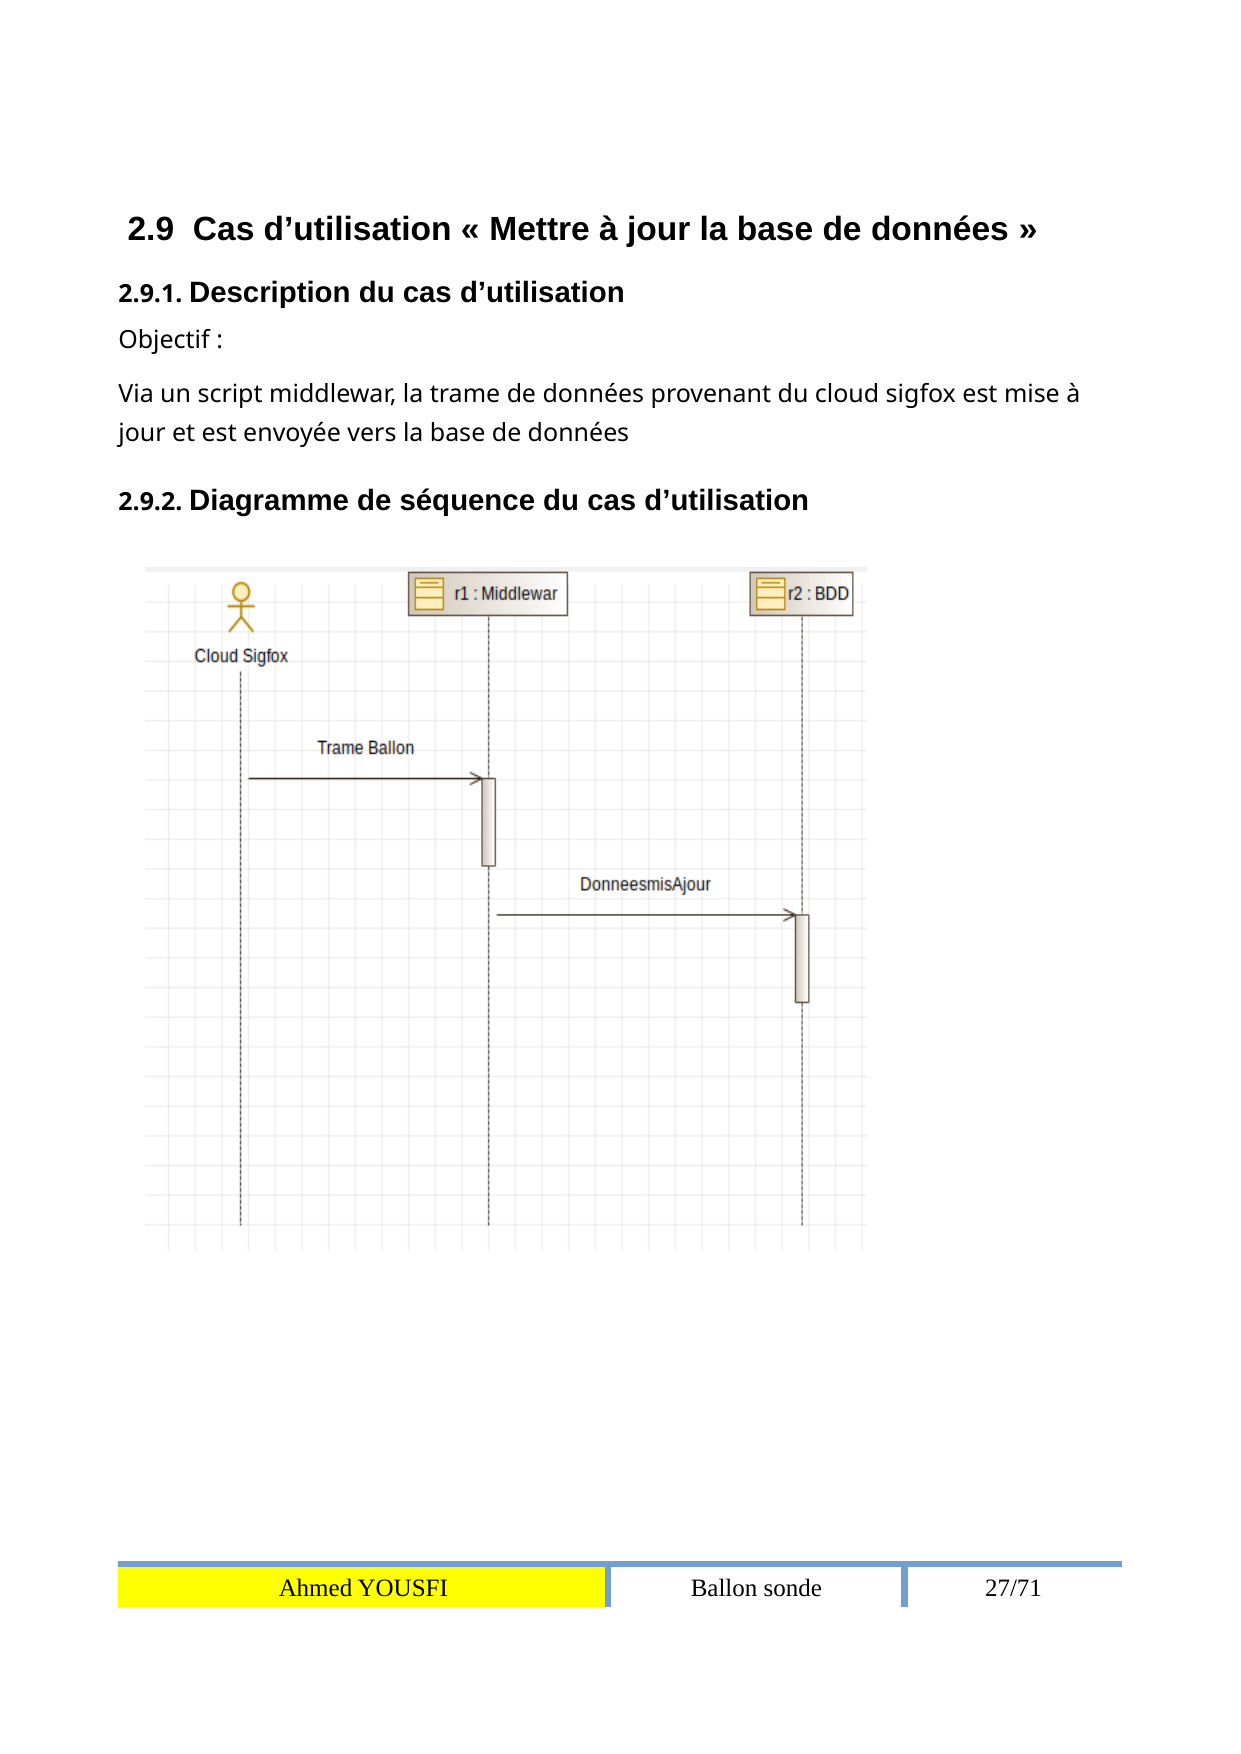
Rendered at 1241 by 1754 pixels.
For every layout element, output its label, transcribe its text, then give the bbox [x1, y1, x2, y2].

subtitle Cas d’utilisation « Mettre à jour la base de données » [118, 209, 1122, 248]
text Via un script middlewar, la trame de données provenant du cloud sigfox est mise à jour et est envoyée vers la base de données [118, 376, 1122, 449]
subtitle Description du cas d’utilisation [118, 275, 1122, 309]
picture [144, 567, 867, 1251]
subtitle Diagramme de séquence du cas d’utilisation [118, 483, 1122, 518]
text Objectif : [118, 322, 1122, 356]
